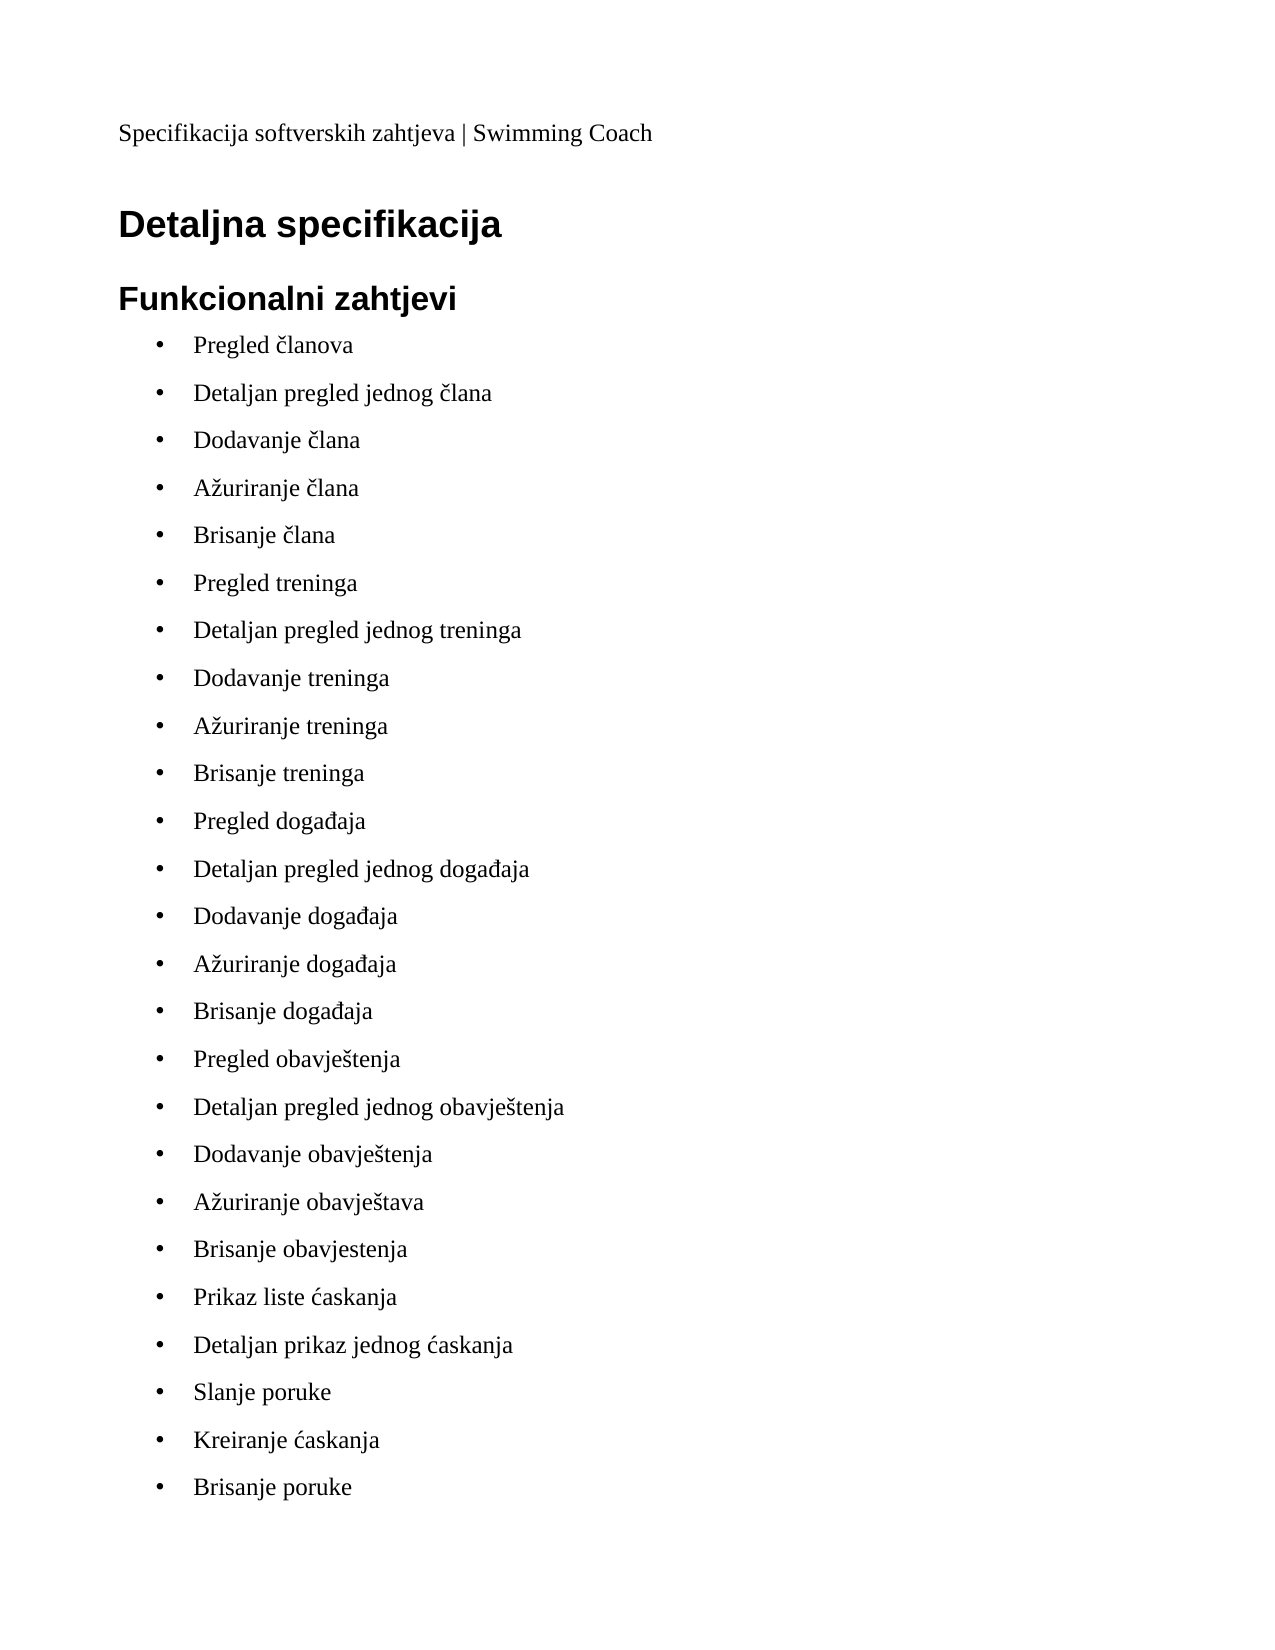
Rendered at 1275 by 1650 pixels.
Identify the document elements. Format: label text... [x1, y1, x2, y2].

list Dodavanje treninga [156, 663, 1157, 692]
list Dodavanje obavještenja [156, 1139, 1157, 1168]
list Dodavanje događaja [156, 901, 1157, 930]
list Brisanje obavjestenja [156, 1234, 1157, 1263]
list Detaljan pregled jednog treninga [156, 616, 1157, 644]
list Detaljan prikaz jednog ćaskanja [156, 1330, 1157, 1358]
list Slanje poruke [156, 1377, 1157, 1406]
list Pregled članova [156, 330, 1157, 359]
list Ažuriranje događaja [156, 949, 1157, 978]
list Ažuriranje treninga [156, 711, 1157, 739]
list Pregled treninga [156, 568, 1157, 597]
list Prikaz liste ćaskanja [156, 1282, 1157, 1311]
subtitle Detaljna specifikacija [118, 202, 1157, 246]
list Pregled događaja [156, 806, 1157, 835]
list Brisanje treninga [156, 758, 1157, 787]
list Brisanje događaja [156, 996, 1157, 1025]
list Detaljan pregled jednog obavještenja [156, 1092, 1157, 1120]
list Brisanje poruke [156, 1472, 1157, 1501]
list Ažuriranje obavještava [156, 1187, 1157, 1216]
list Dodavanje člana [156, 425, 1157, 454]
list Brisanje člana [156, 520, 1157, 549]
list Kreiranje ćaskanja [156, 1425, 1157, 1454]
list Pregled obavještenja [156, 1044, 1157, 1073]
subtitle Funkcionalni zahtjevi [118, 279, 1157, 317]
list Detaljan pregled jednog člana [156, 378, 1157, 406]
list Detaljan pregled jednog događaja [156, 854, 1157, 882]
list Ažuriranje člana [156, 473, 1157, 502]
